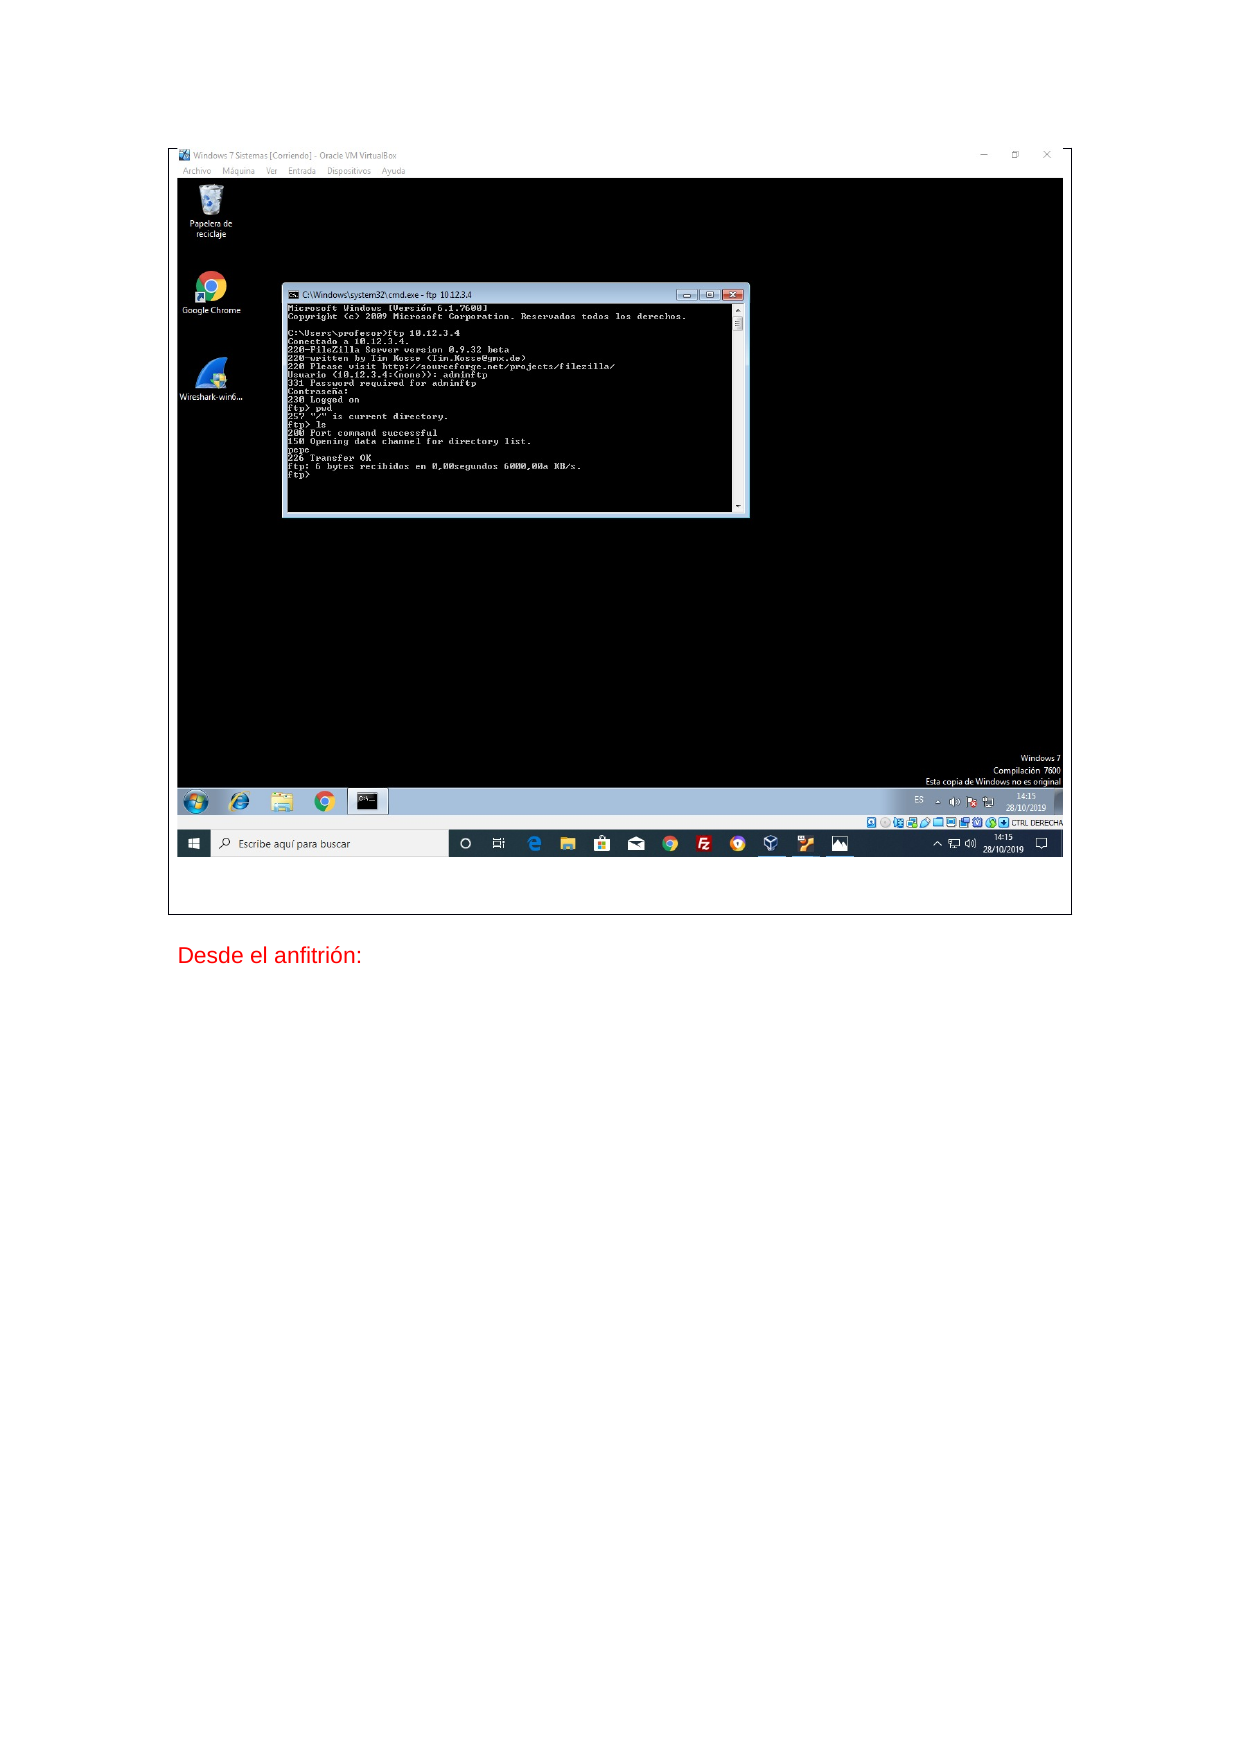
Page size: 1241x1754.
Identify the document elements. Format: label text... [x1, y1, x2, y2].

text Desde el anfitrión: [177, 942, 1063, 968]
picture [177, 147, 1063, 857]
